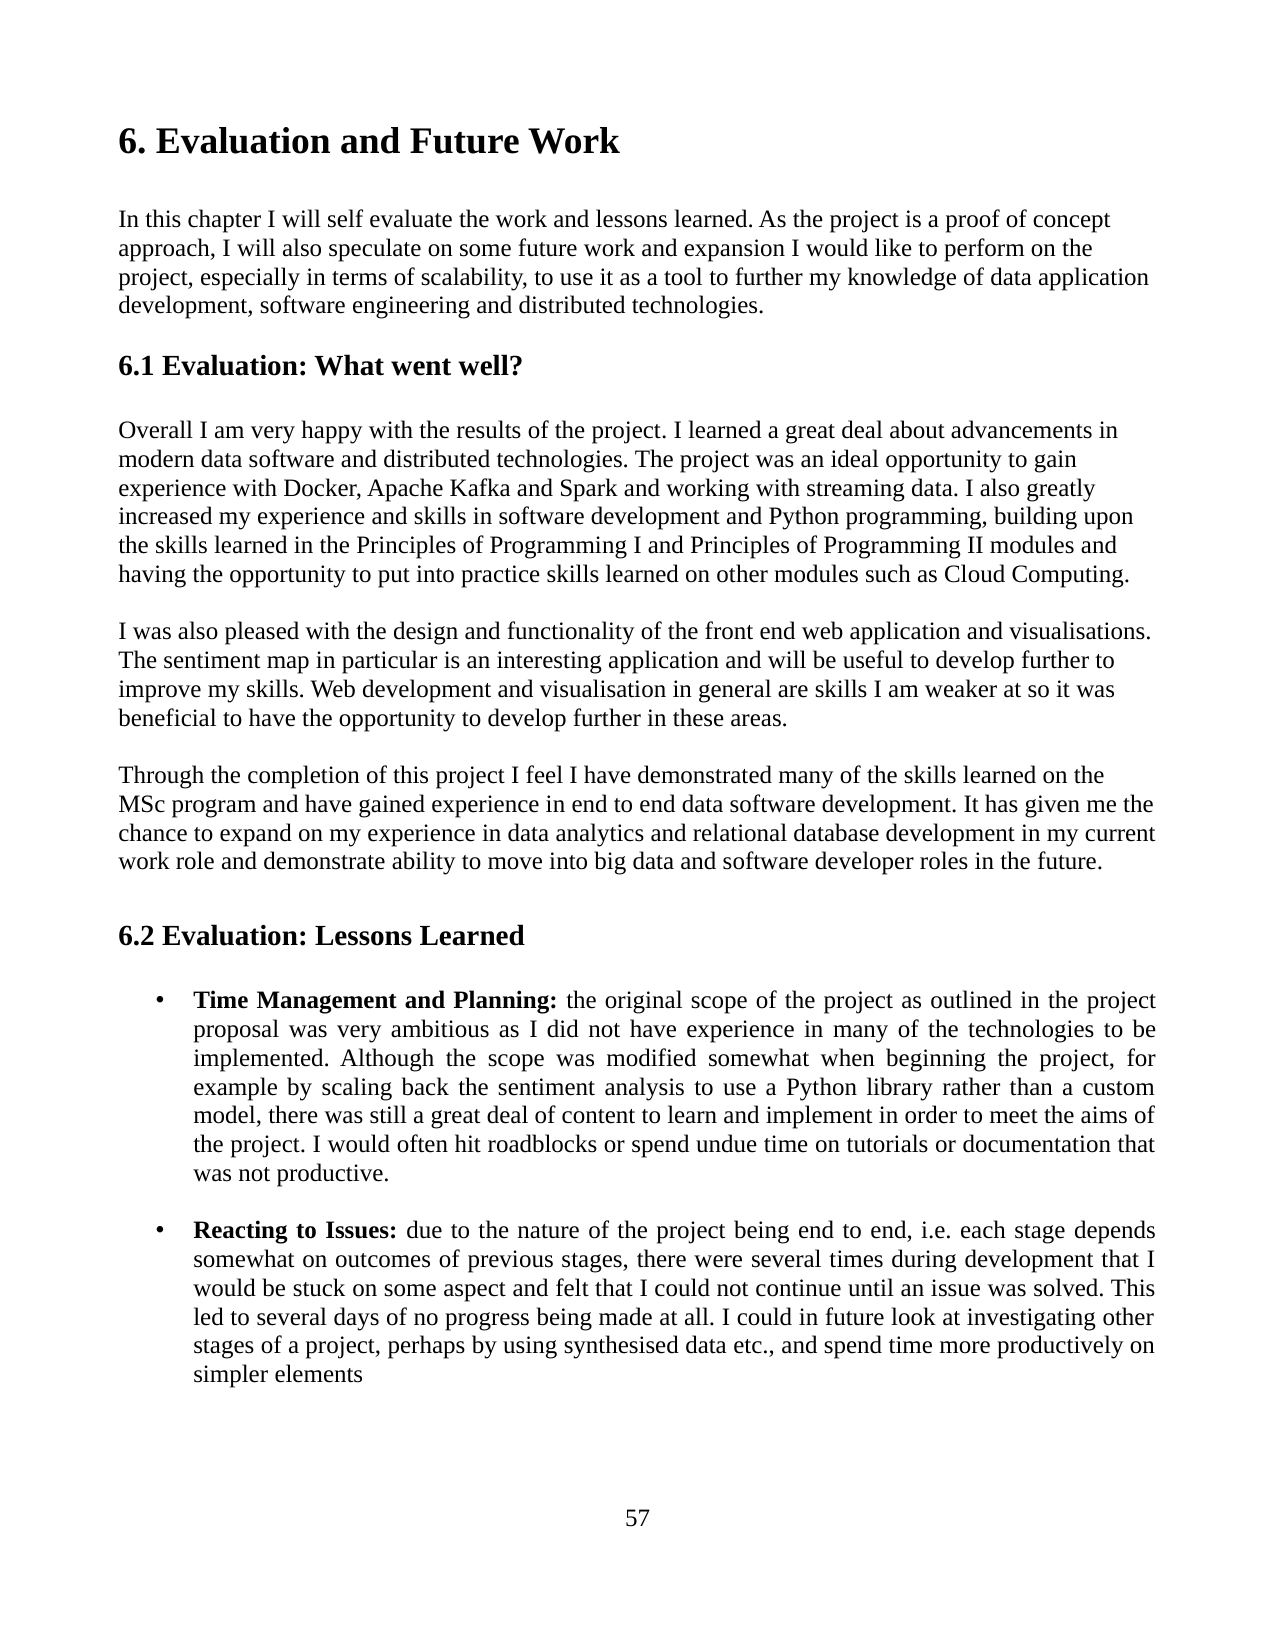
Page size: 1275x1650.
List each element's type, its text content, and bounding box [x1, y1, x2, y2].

text 6.2 Evaluation: Lessons Learned [118, 918, 1157, 952]
text In this chapter I will self evaluate the work and lessons learned. As the project is a proof of concept approach, I will also speculate on some future work and expansion I would like to perform on the project, especially in terms of scalability, to use it as a tool to further my knowledge of data application development, software engineering and distributed technologies. [118, 204, 1157, 319]
list Reacting to Issues: due to the nature of the project being end to end, i.e. each stage depends somewhat on outcomes of previous stages, there were several times during development that I would be stuck on some aspect and felt that I could not continue until an issue was solved. This led to several days of no progress being made at all. I could in future look at investigating other stages of a project, perhaps by using synthesised data etc., and spend time more productively on simpler elements [156, 1215, 1157, 1388]
text I was also pleased with the design and functionality of the front end web application and visualisations. The sentiment map in particular is an interesting application and will be useful to develop further to improve my skills. Web development and visualisation in general are skills I am weaker at so it was beneficial to have the opportunity to develop further in these areas. [118, 616, 1157, 731]
text Through the completion of this project I feel I have demonstrated many of the skills learned on the MSc program and have gained experience in end to end data software development. It has given me the chance to expand on my experience in data analytics and relational database development in my current work role and demonstrate ability to move into big data and software developer roles in the future. [118, 760, 1157, 875]
text 6.1 Evaluation: What went well? [118, 348, 1157, 382]
text Overall I am very happy with the results of the project. I learned a great deal about advancements in modern data software and distributed technologies. The project was an ideal opportunity to gain experience with Docker, Apache Kafka and Spark and working with streaming data. I also greatly increased my experience and skills in software development and Python programming, building upon the skills learned in the Principles of Programming I and Principles of Programming II modules and having the opportunity to put into practice skills learned on other modules such as Cloud Computing. [118, 415, 1157, 588]
list Time Management and Planning: the original scope of the project as outlined in the project proposal was very ambitious as I did not have experience in many of the technologies to be implemented. Although the scope was modified somewhat when beginning the project, for example by scaling back the sentiment analysis to use a Python library rather than a custom model, there was still a great deal of content to learn and implement in order to meet the aims of the project. I would often hit roadblocks or spend undue time on tutorials or documentation that was not productive. [156, 985, 1157, 1187]
text 6. Evaluation and Future Work [118, 118, 1157, 161]
